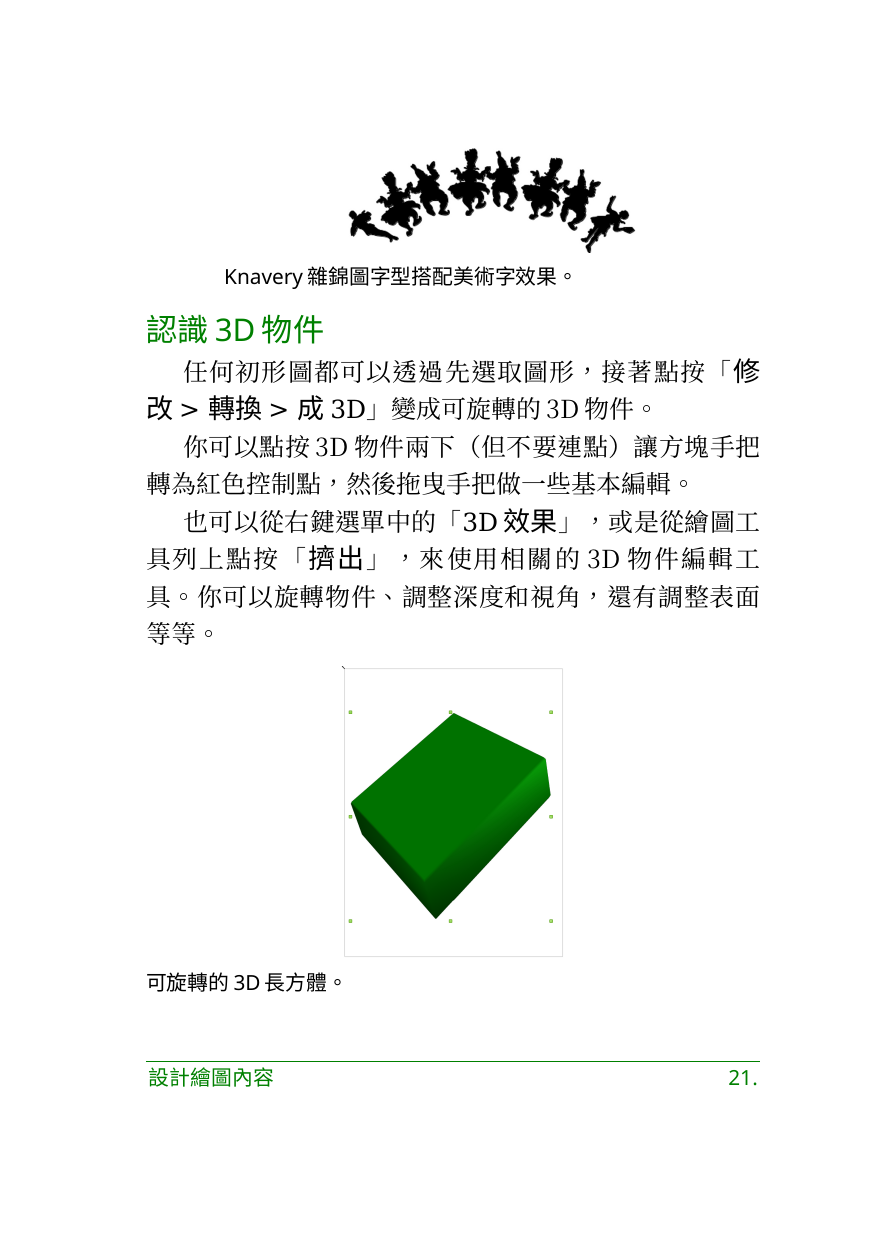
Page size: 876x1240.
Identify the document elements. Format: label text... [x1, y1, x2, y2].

text 也可以從右鍵選單中的「3D效果」，或是從繪圖工具列上點按「擠出」，來使用相關的3D物件編輯工具。你可以旋轉物件、調整深度和視角，還有調整表面等等。 [146, 501, 760, 651]
table_cell Knavery雜錦圖字型搭配美術字效果。 [224, 255, 760, 290]
picture [340, 666, 566, 959]
table_header [224, 146, 760, 255]
text 任何初形圖都可以透過先選取圖形，接著點按「修改 > 轉換 > 成 3D」變成可旋轉的3D物件。 [146, 351, 760, 426]
subtitle 認識3D物件 [146, 306, 760, 351]
table_cell 可旋轉的3D長方體。 [146, 961, 760, 996]
table_header [146, 667, 760, 961]
picture [343, 145, 641, 253]
text 你可以點按3D物件兩下（但不要連點）讓方塊手把轉為紅色控制點，然後拖曳手把做一些基本編輯。 [146, 426, 760, 501]
